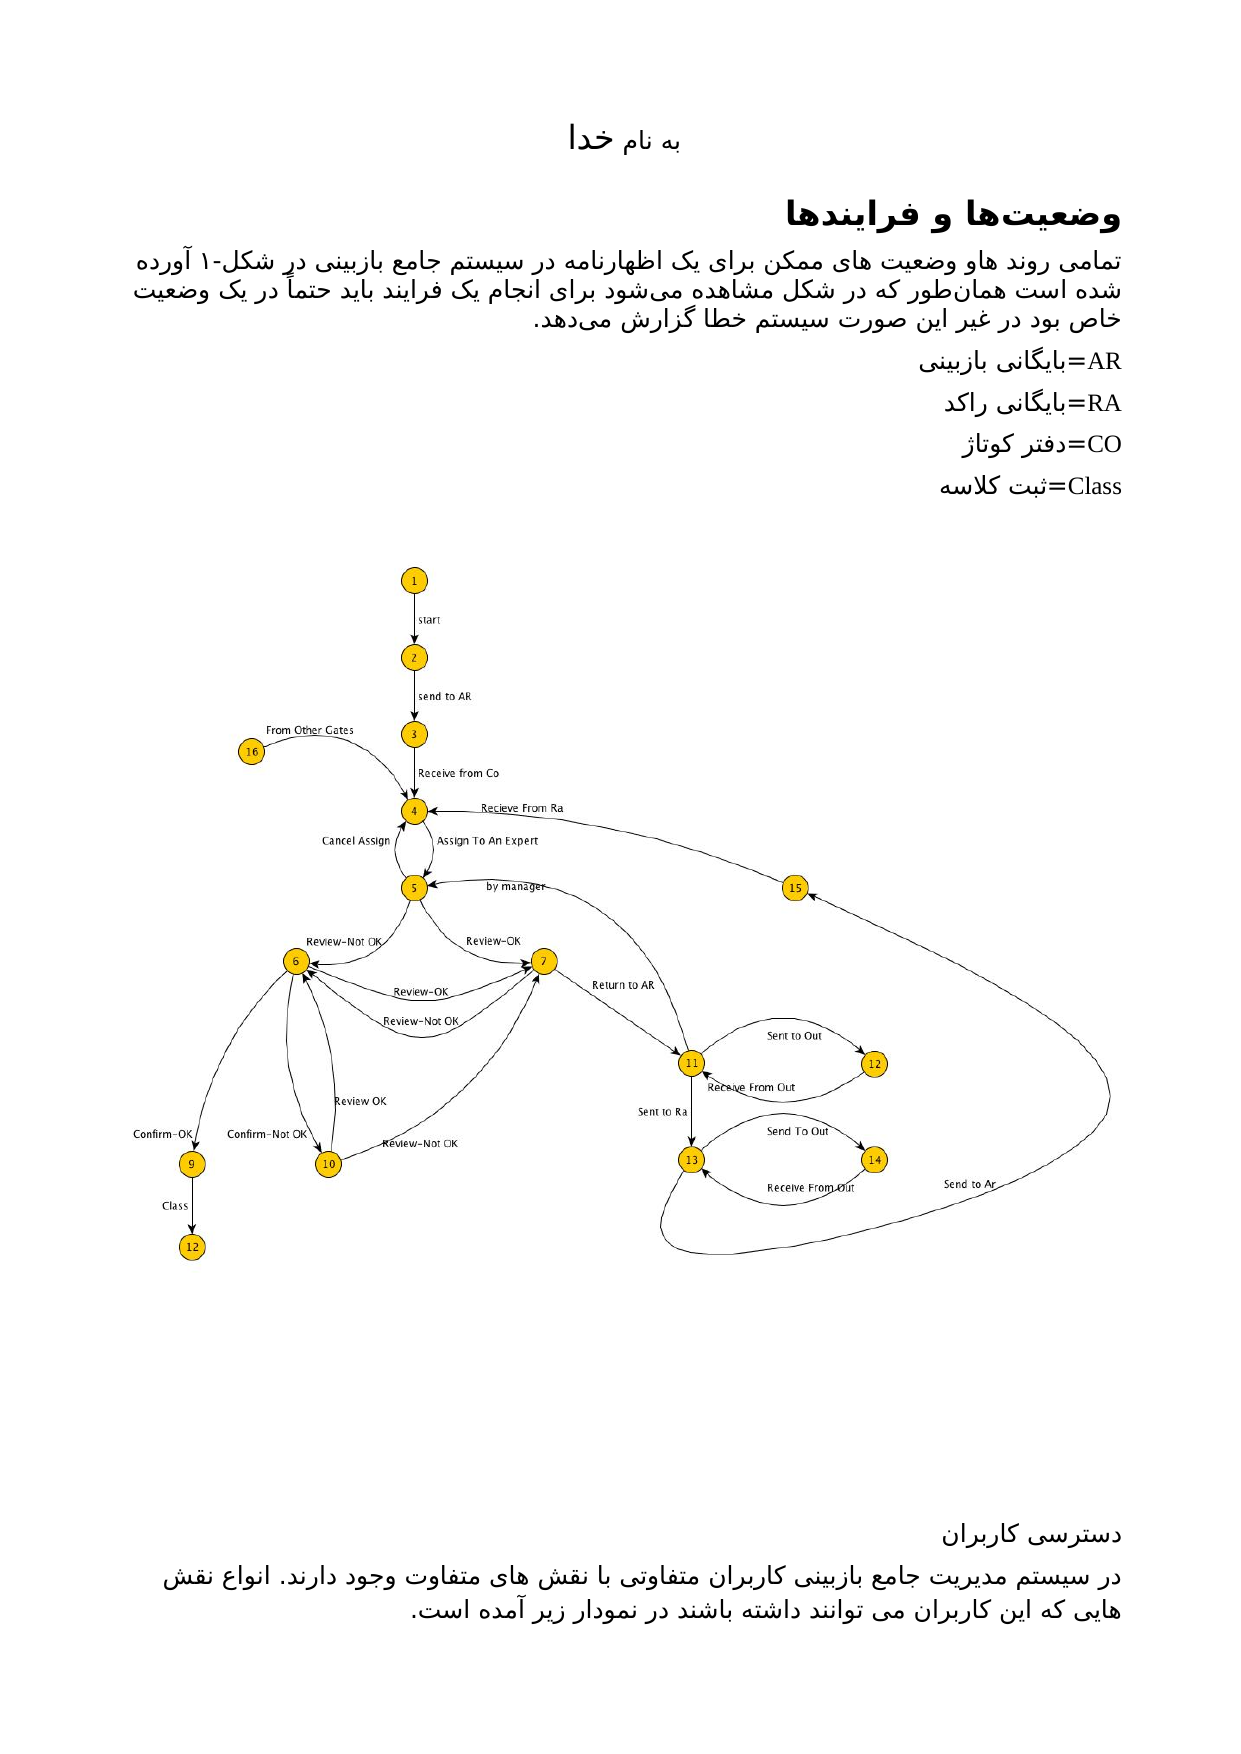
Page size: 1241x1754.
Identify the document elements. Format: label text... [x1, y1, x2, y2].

text AR=بایگانی بازبینی [118, 346, 1122, 375]
text RA=بایگانی راکد [118, 388, 1122, 417]
text CO=دفتر کوتاژ [118, 429, 1122, 459]
text تمامی روند هاو وضعیت های ممکن برای یک اظهارنامه در سیستم جامع بازبینی در شکل-۱ آورده شده است همان‌طور که در شکل مشاهده می‌شود برای انجام یک فرایند باید حتماً در یک وضعیت خاص بود در غیر این صورت سیستم خطا گزارش می‌دهد. [118, 246, 1122, 333]
text Class=ثبت کلاسه [118, 471, 1122, 501]
picture [118, 554, 1123, 1273]
text در سیستم مدیریت جامع بازبینی کاربران متفاوتی با نقش های متفاوت وجود دارند. انواع نقش هایی که این کاربران می توانند داشته باشند در نمودار زیر آمده است. [118, 1561, 1122, 1624]
text دسترسی کاربران [118, 1520, 1122, 1549]
text به نام خدا [118, 118, 1122, 157]
subtitle وضعیت‌ها و فرایندها [118, 194, 1122, 233]
